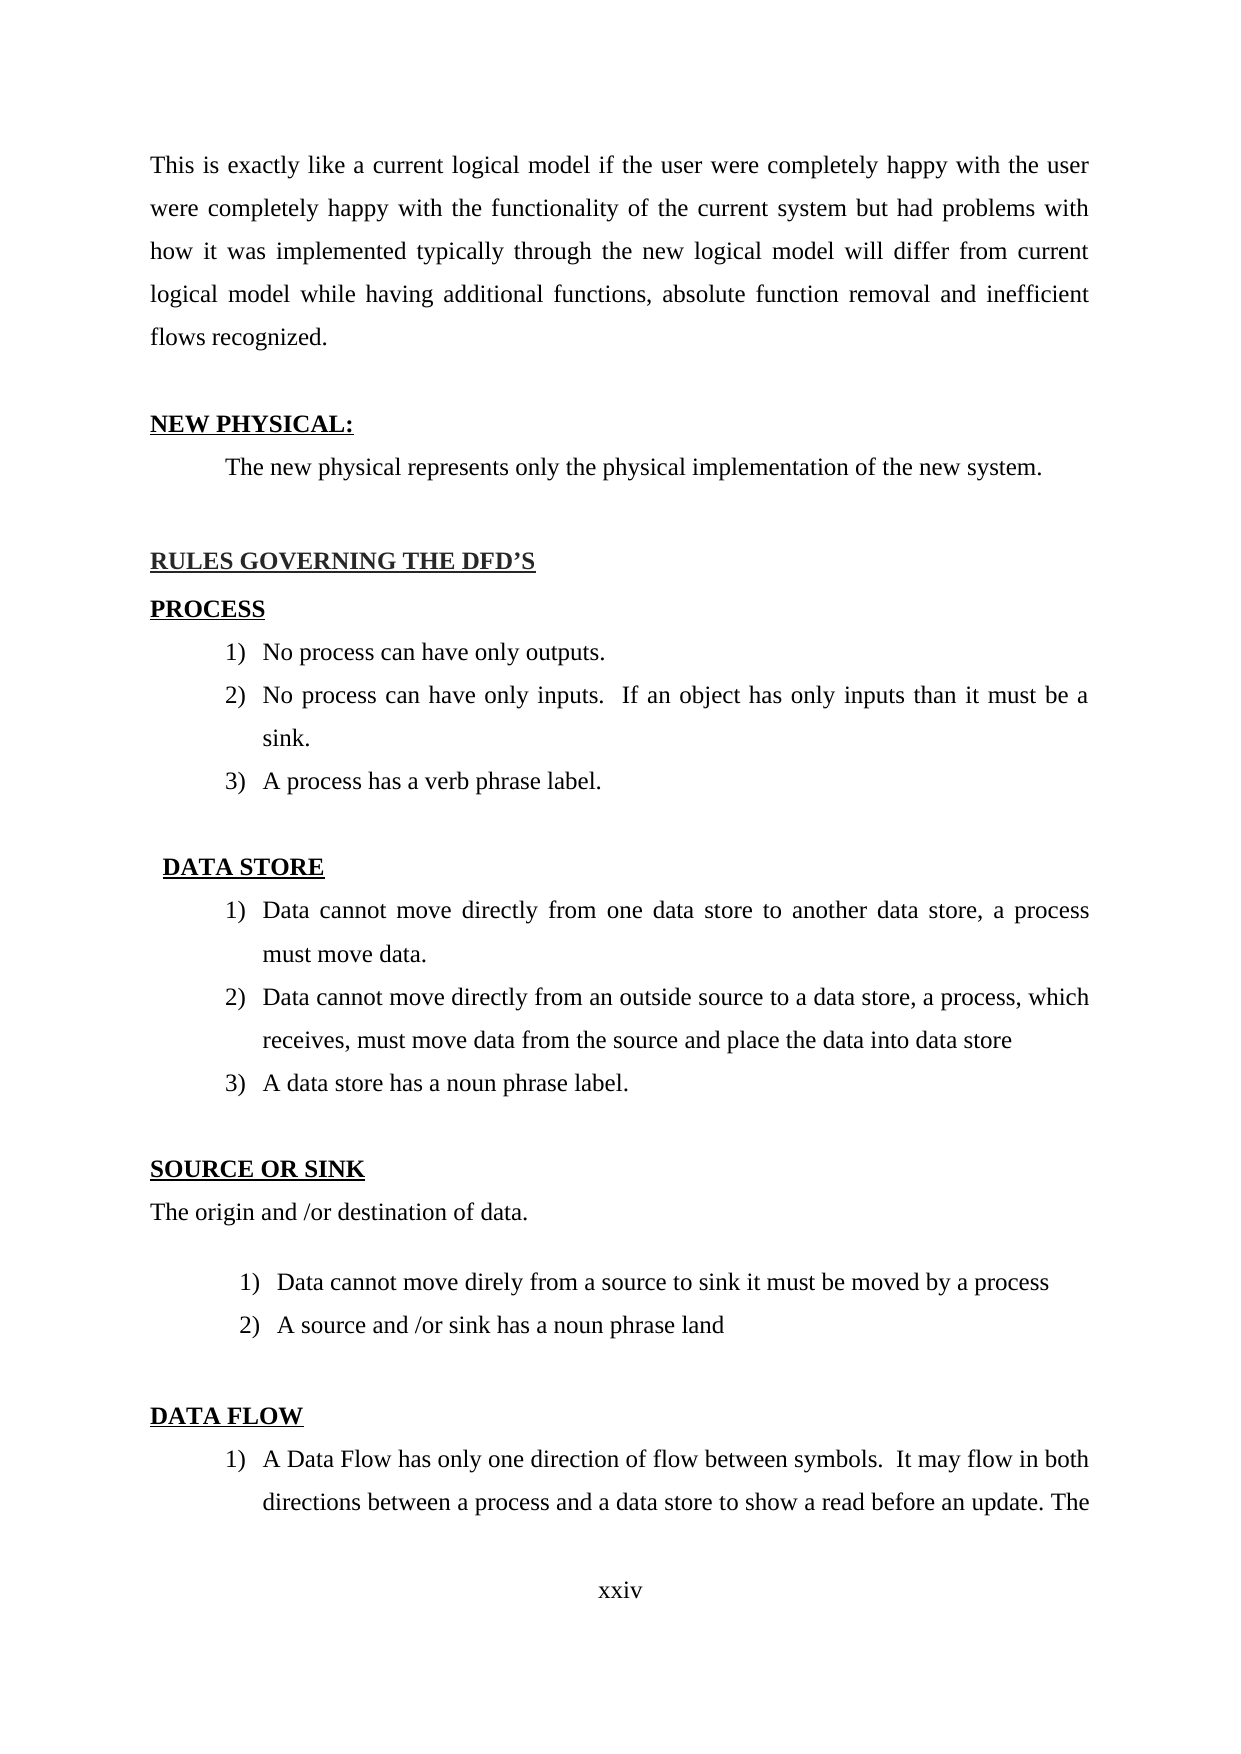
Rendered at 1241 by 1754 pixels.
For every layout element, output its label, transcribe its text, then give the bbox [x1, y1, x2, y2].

list A Data Flow has only one direction of flow between symbols. It may flow in both directions between a process and a data store to show a read before an update. The [225, 1444, 1090, 1516]
text The origin and /or destination of data. [150, 1197, 1090, 1226]
list Data cannot move directly from an outside source to a data store, a process, which receives, must move data from the source and place the data into data store [225, 982, 1090, 1054]
text NEW PHYSICAL: [150, 409, 1090, 437]
subtitle RULES GOVERNING THE DFD’S [150, 546, 1090, 575]
list A data store has a noun phrase label. [225, 1068, 1090, 1097]
list Data cannot move directly from one data store to another data store, a process must move data. [225, 896, 1090, 967]
text DATA STORE [150, 852, 1090, 881]
list A source and /or sink has a noun phrase land [239, 1311, 1090, 1339]
text SOURCE OR SINK [150, 1154, 1090, 1183]
text This is exactly like a current logical model if the user were completely happy with the user were completely happy with the functionality of the current system but had problems with how it was implemented typically through the new logical model will differ from current logical model while having additional functions, absolute function removal and inefficient flows recognized. [150, 150, 1090, 351]
list No process can have only outputs. [225, 637, 1090, 666]
subtitle PROCESS [150, 594, 1090, 622]
text The new physical represents only the physical implementation of the new system. [150, 452, 1090, 481]
list A process has a verb phrase label. [225, 766, 1090, 795]
list No process can have only inputs. If an object has only inputs than it must be a sink. [225, 680, 1090, 752]
subtitle DATA FLOW [150, 1401, 1090, 1430]
list Data cannot move direly from a source to sink it must be moved by a process [239, 1267, 1090, 1296]
